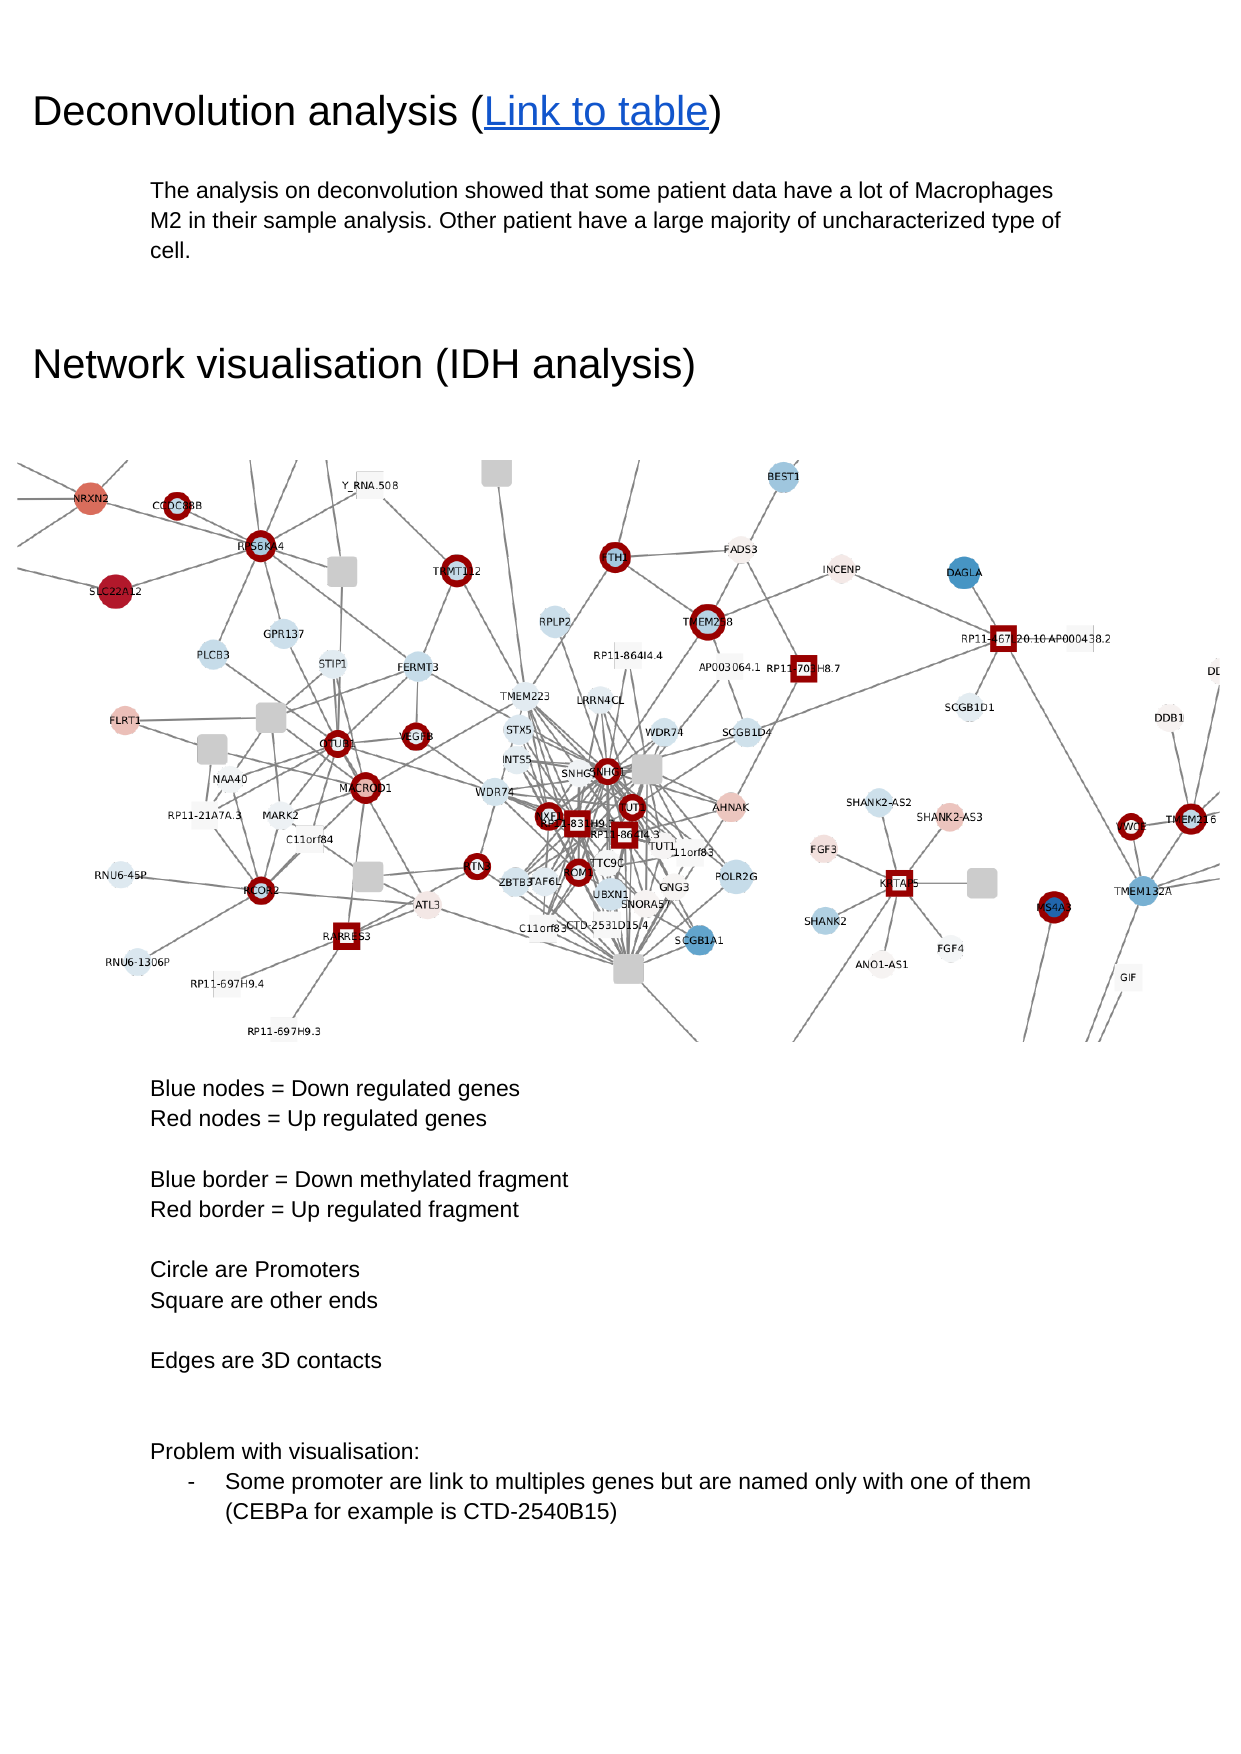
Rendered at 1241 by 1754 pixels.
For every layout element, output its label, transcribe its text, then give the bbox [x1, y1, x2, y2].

text Square are other ends [150, 1287, 1090, 1313]
text Blue border = Down methylated fragment [150, 1166, 1090, 1192]
text The analysis on deconvolution showed that some patient data have a lot of Macrophages M2 in their sample analysis. Other patient have a large majority of uncharacterized type of cell. [150, 177, 1090, 263]
text Circle are Promoters [150, 1256, 1090, 1283]
text Red border = Up regulated fragment [150, 1196, 1090, 1222]
text Problem with visualisation: [150, 1438, 1090, 1464]
text Red nodes = Up regulated genes [150, 1105, 1090, 1132]
list Some promoter are link to multiples genes but are named only with one of them (CEBPa for example is CTD-2540B15) [187, 1468, 1090, 1524]
subtitle Deconvolution analysis (Link to table) [32, 86, 1090, 134]
text Blue nodes = Down regulated genes [150, 1075, 1090, 1102]
subtitle Network visualisation (IDH analysis) [32, 339, 1090, 387]
picture [17, 460, 1220, 1042]
text Edges are 3D contacts [150, 1347, 1090, 1373]
